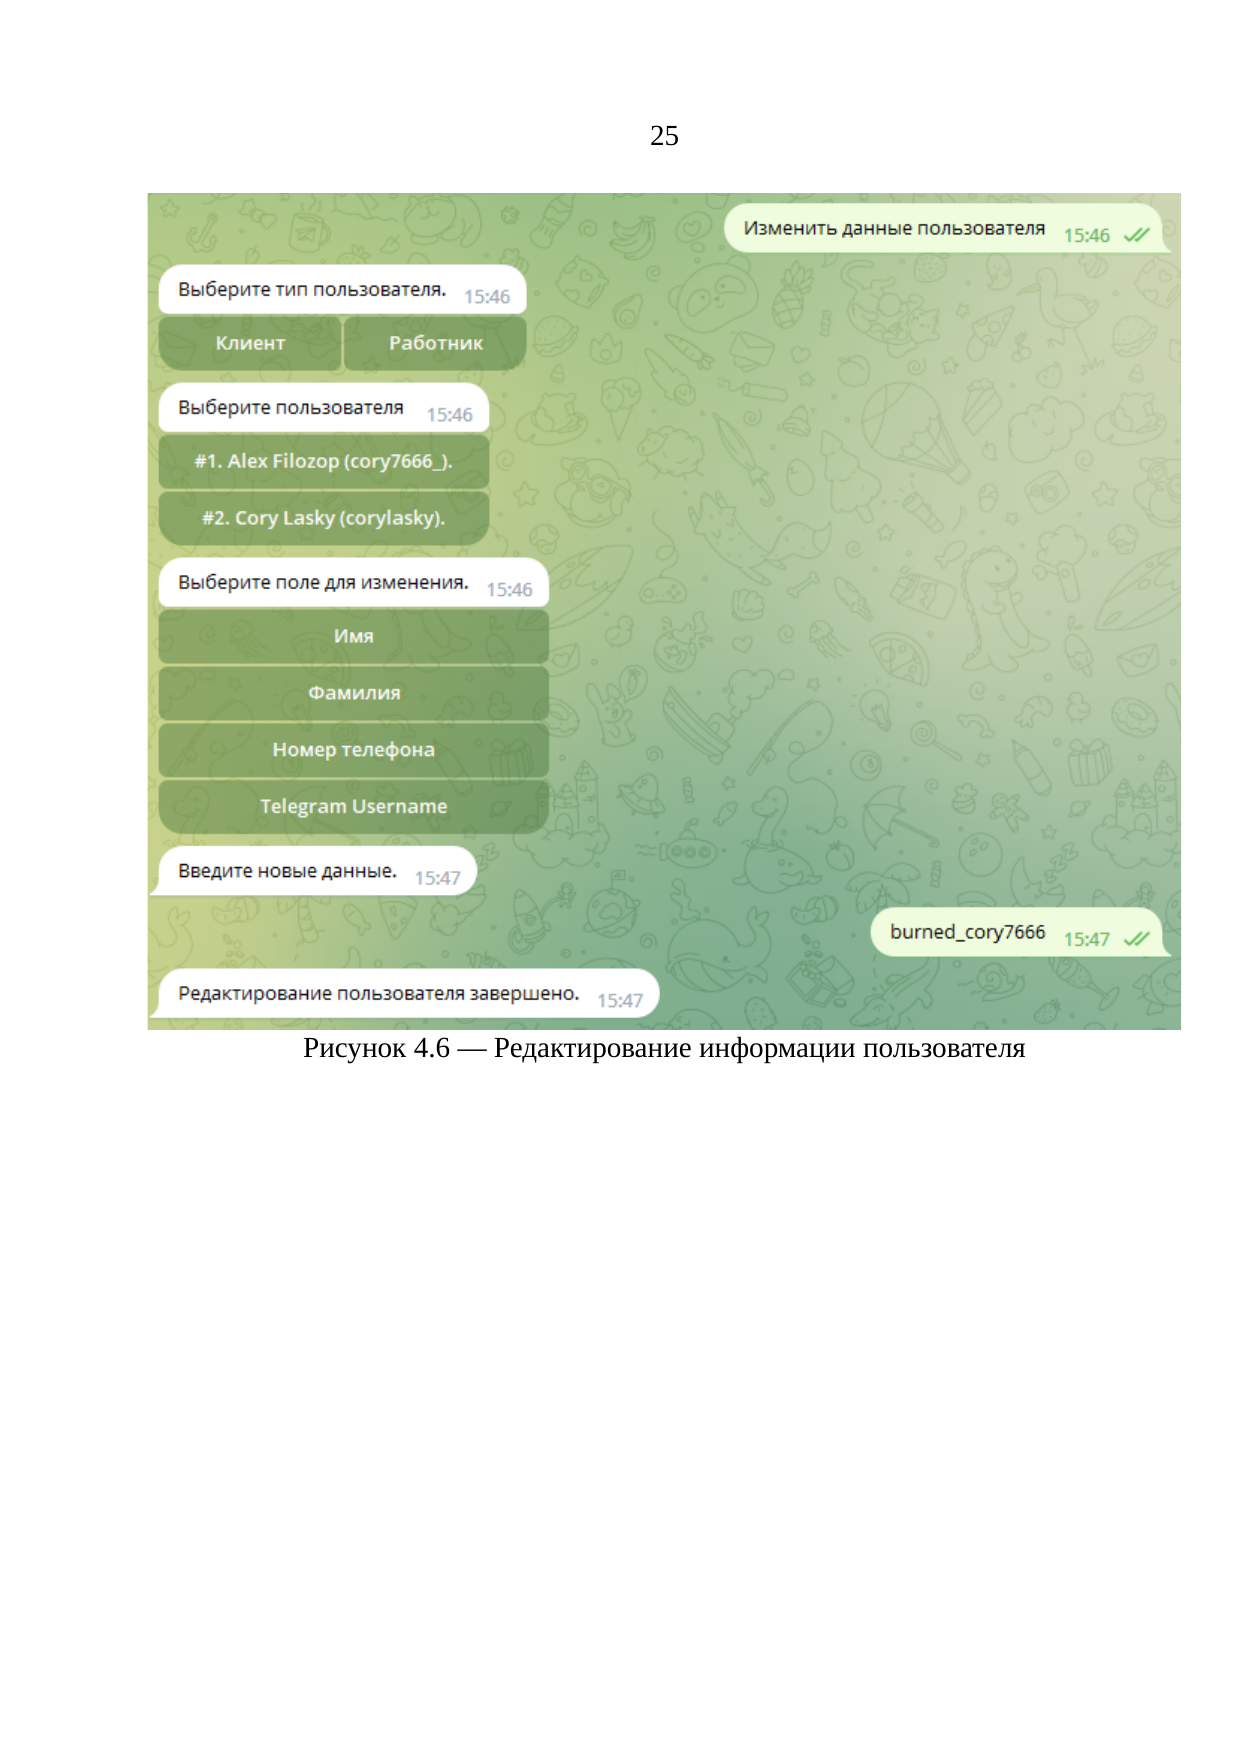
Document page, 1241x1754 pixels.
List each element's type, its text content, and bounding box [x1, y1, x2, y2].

picture [147, 193, 1182, 1030]
text Рисунок 4.6 — Редактирование информации пользователя [148, 1030, 1181, 1063]
